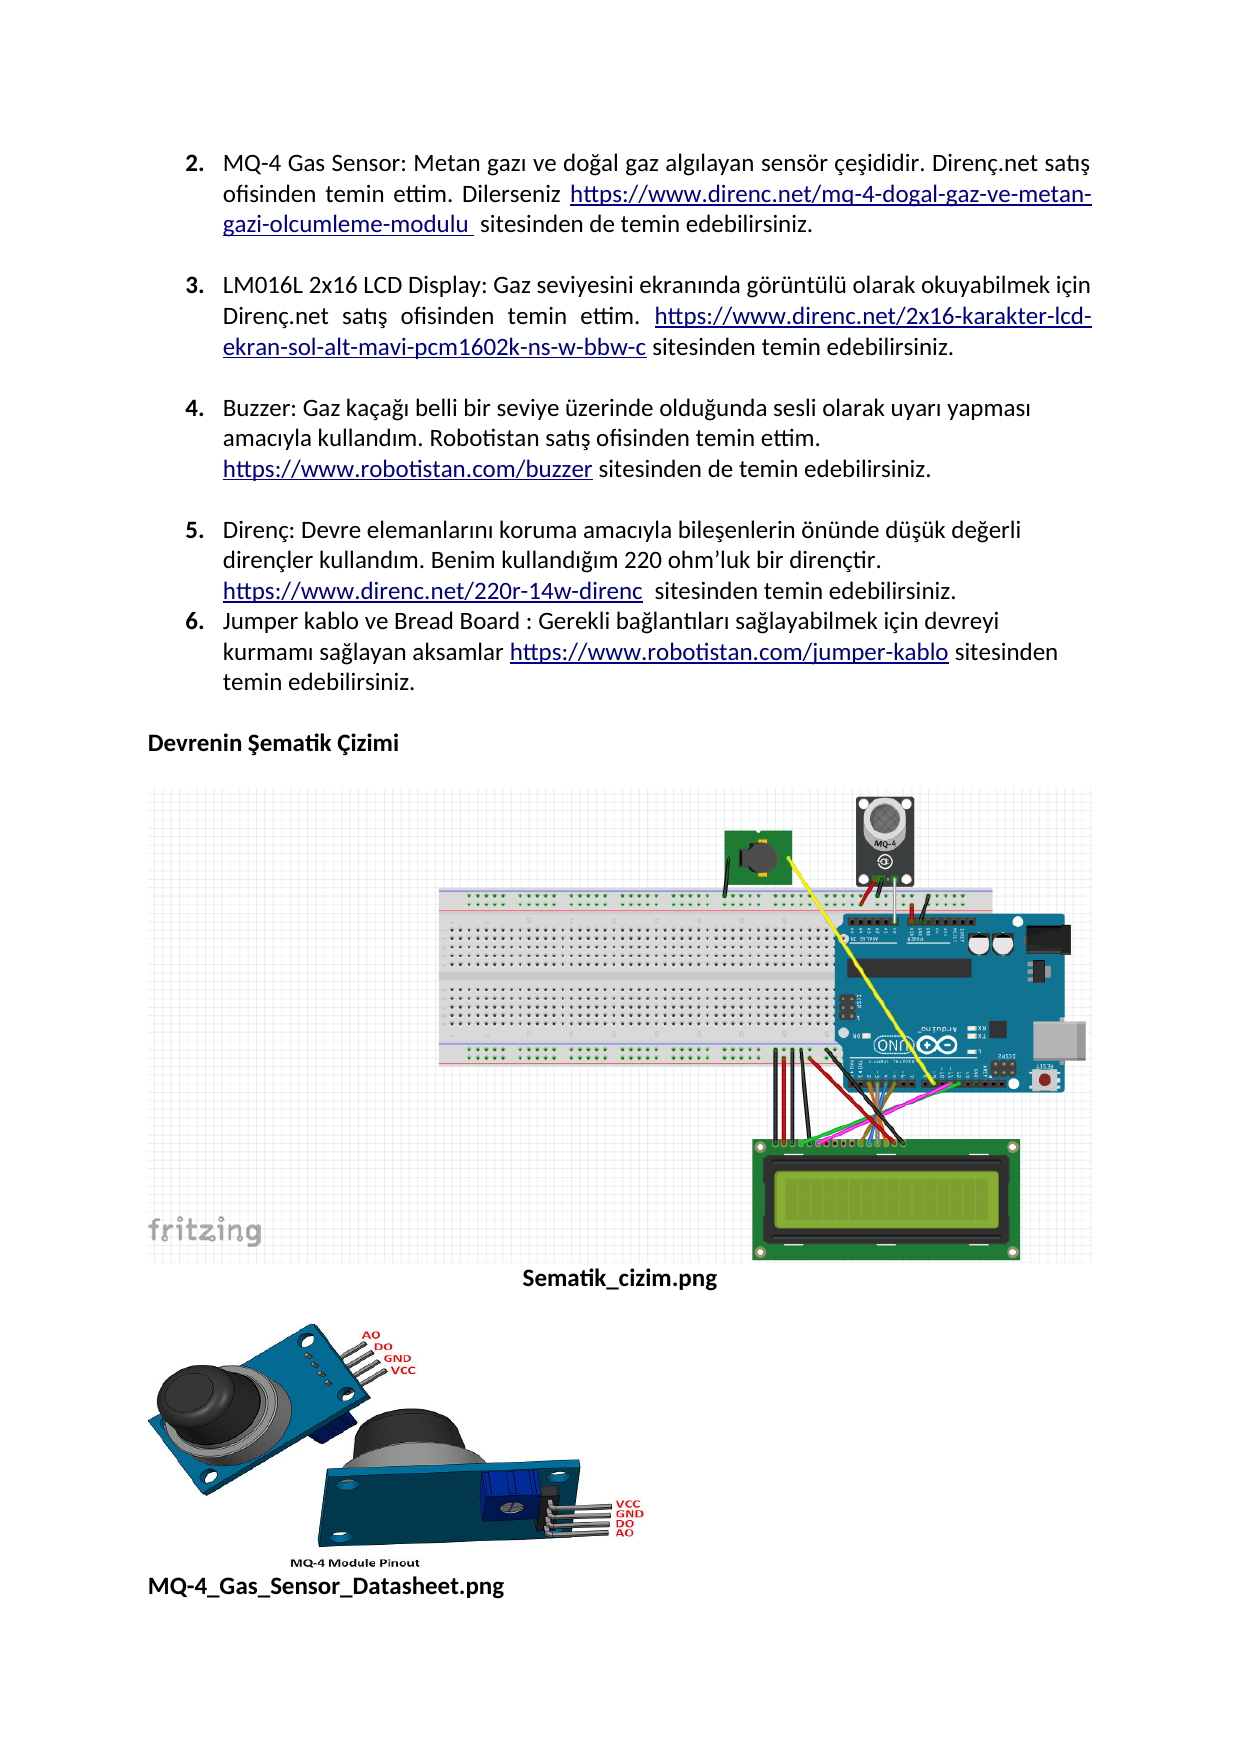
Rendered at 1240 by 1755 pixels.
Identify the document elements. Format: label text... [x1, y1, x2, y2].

list Direnç: Devre elemanlarını koruma amacıyla bileşenlerin önünde düşük değerli dirençler kullandım. Benim kullandığım 220 ohm’luk bir dirençtir. https://www.direnc.net/220r-14w-direnc sitesinden temin edebilirsiniz. [185, 514, 1092, 605]
list LM016L 2x16 LCD Display: Gaz seviyesini ekranında görüntülü olarak okuyabilmek için Direnç.net satış ofisinden temin ettim. https://www.direnc.net/2x16-karakter-lcd-ekran-sol-alt-mavi-pcm1602k-ns-w-bbw-c sitesinden temin edebilirsiniz. [185, 270, 1092, 361]
text Devrenin Şematik Çizimi [148, 727, 1092, 758]
list MQ-4 Gas Sensor: Metan gazı ve doğal gaz algılayan sensör çeşididir. Direnç.net satış ofisinden temin ettim. Dilerseniz https://www.direnc.net/mq-4-dogal-gaz-ve-metan-gazi-olcumleme-modulu sitesinden de temin edebilirsiniz. [185, 148, 1092, 239]
text Sematik_cizim.png [148, 1263, 1092, 1293]
text MQ-4_Gas_Sensor_Datasheet.png [148, 1570, 1092, 1600]
list Buzzer: Gaz kaçağı belli bir seviye üzerinde olduğunda sesli olarak uyarı yapması amacıyla kullandım. Robotistan satış ofisinden temin ettim. https://www.robotistan.com/buzzer sitesinden de temin edebilirsiniz. [185, 392, 1092, 483]
list Jumper kablo ve Bread Board : Gerekli bağlantıları sağlayabilmek için devreyi kurmamı sağlayan aksamlar https://www.robotistan.com/jumper-kablo sitesinden temin edebilirsiniz. [185, 605, 1092, 697]
